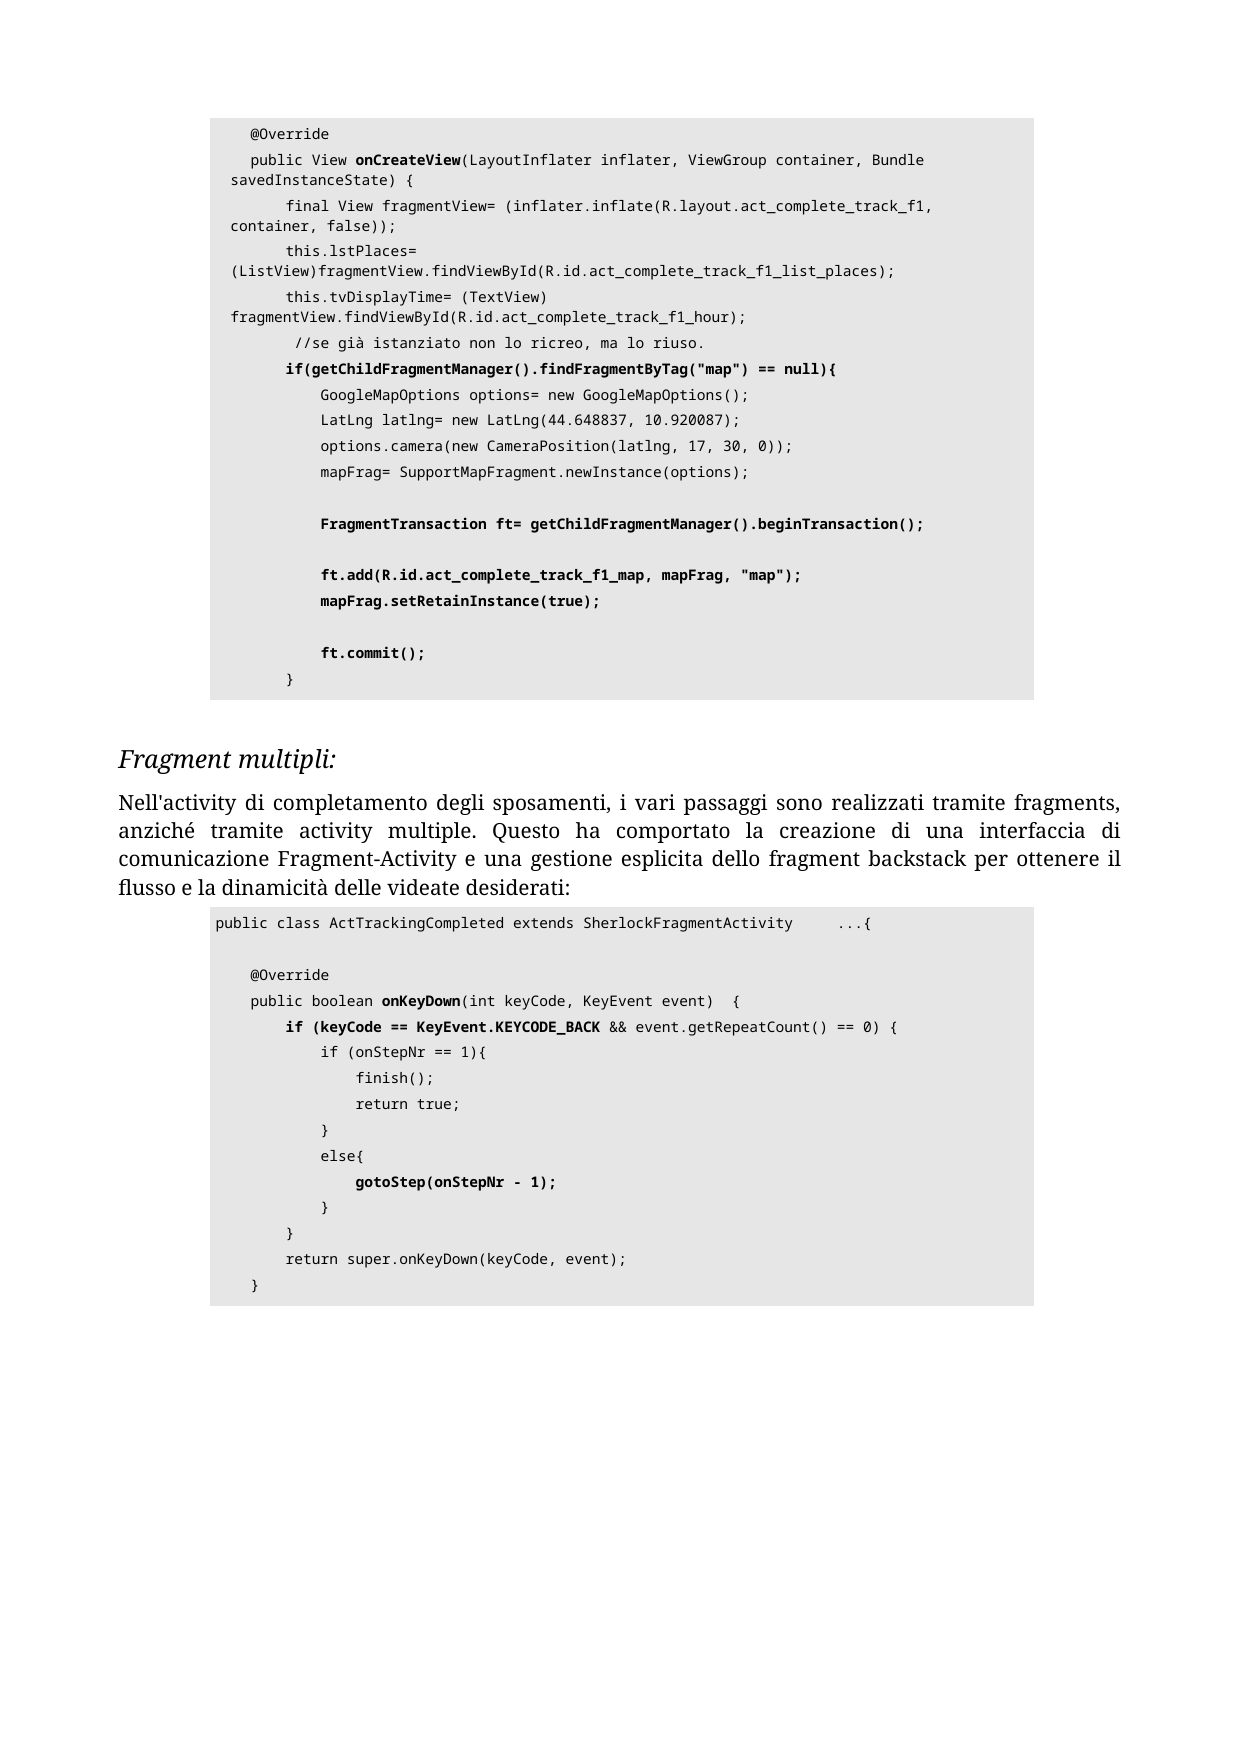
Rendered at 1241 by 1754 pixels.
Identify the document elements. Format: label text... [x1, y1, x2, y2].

text Nell'activity di completamento degli sposamenti, i vari passaggi sono realizzati tramite fragments, anziché tramite activity multiple. Questo ha comportato la creazione di una interfaccia di comunicazione Fragment-Activity e una gestione esplicita dello fragment backstack per ottenere il flusso e la dinamicità delle videate desiderati: [118, 788, 1122, 901]
table_header @Override public View onCreateView(LayoutInflater inflater, ViewGroup container, Bundle savedInstanceState) { final View fragmentView= (inflater.inflate(R.layout.act_complete_track_f1, container, false)); this.lstPlaces= (ListView)fragmentView.findViewById(R.id.act_complete_track_f1_list_places); this.tvDisplayTime= (TextView) fragmentView.findViewById(R.id.act_complete_track_f1_hour); //se già istanziato non lo ricreo, ma lo riuso. if(getChildFragmentManager().findFragmentByTag("map") == null){ GoogleMapOptions options= new GoogleMapOptions(); LatLng latlng= new LatLng(44.648837, 10.920087); options.camera(new CameraPosition(latlng, 17, 30, 0)); mapFrag= SupportMapFragment.newInstance(options); FragmentTransaction ft= getChildFragmentManager().beginTransaction(); ft.add(R.id.act_complete_track_f1_map, mapFrag, "map"); mapFrag.setRetainInstance(true); ft.commit(); } [210, 118, 1034, 700]
subtitle Fragment multipli: [118, 742, 1122, 776]
table_header public class ActTrackingCompleted extends SherlockFragmentActivity ...{ @Override public boolean onKeyDown(int keyCode, KeyEvent event) { if (keyCode == KeyEvent.KEYCODE_BACK && event.getRepeatCount() == 0) { if (onStepNr == 1){ finish(); return true; } else{ gotoStep(onStepNr - 1); } } return super.onKeyDown(keyCode, event); } [210, 907, 1034, 1306]
